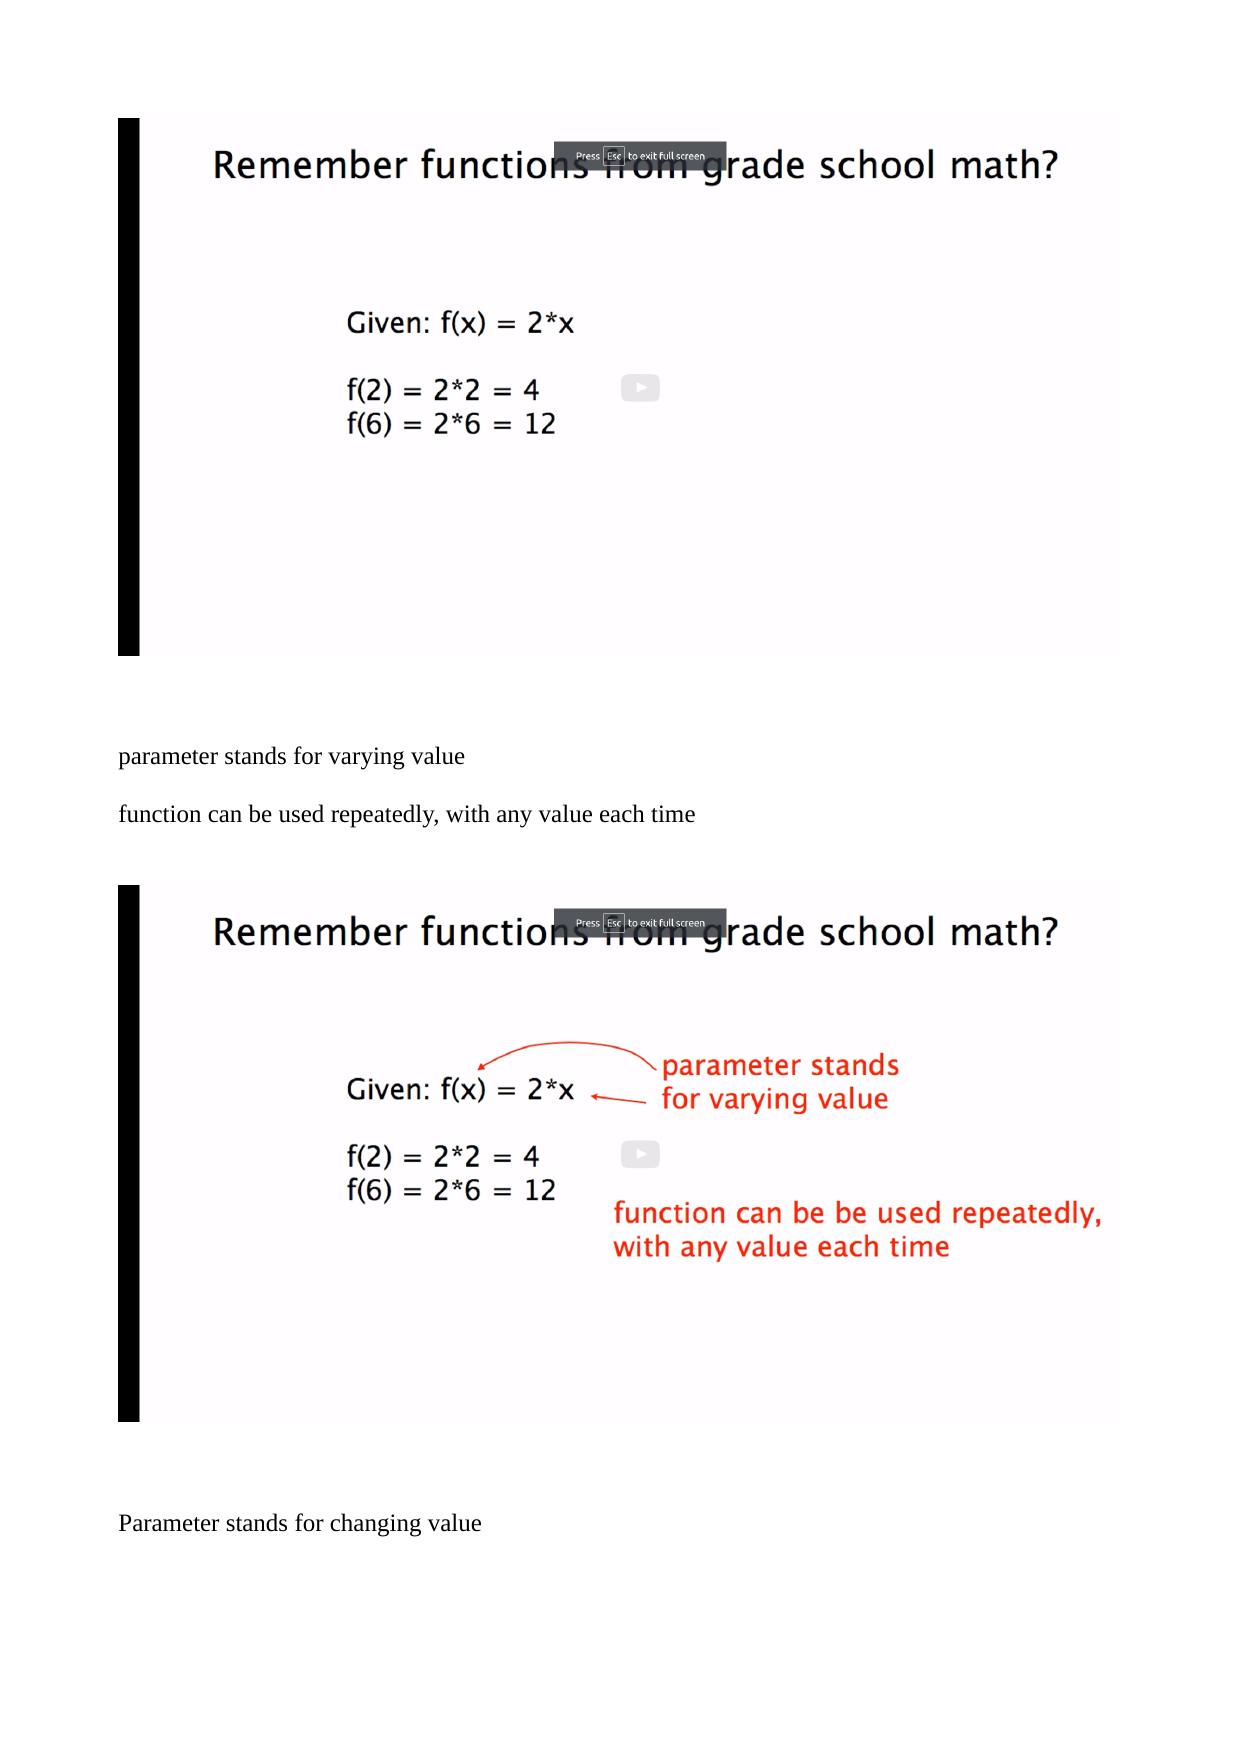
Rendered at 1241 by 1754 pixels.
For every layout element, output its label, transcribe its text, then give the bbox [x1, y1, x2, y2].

picture [118, 885, 1123, 1422]
text Parameter stands for changing value [118, 1508, 1122, 1537]
text function can be used repeatedly, with any value each time [118, 799, 1122, 828]
text parameter stands for varying value [118, 741, 1122, 770]
picture [118, 118, 1123, 656]
